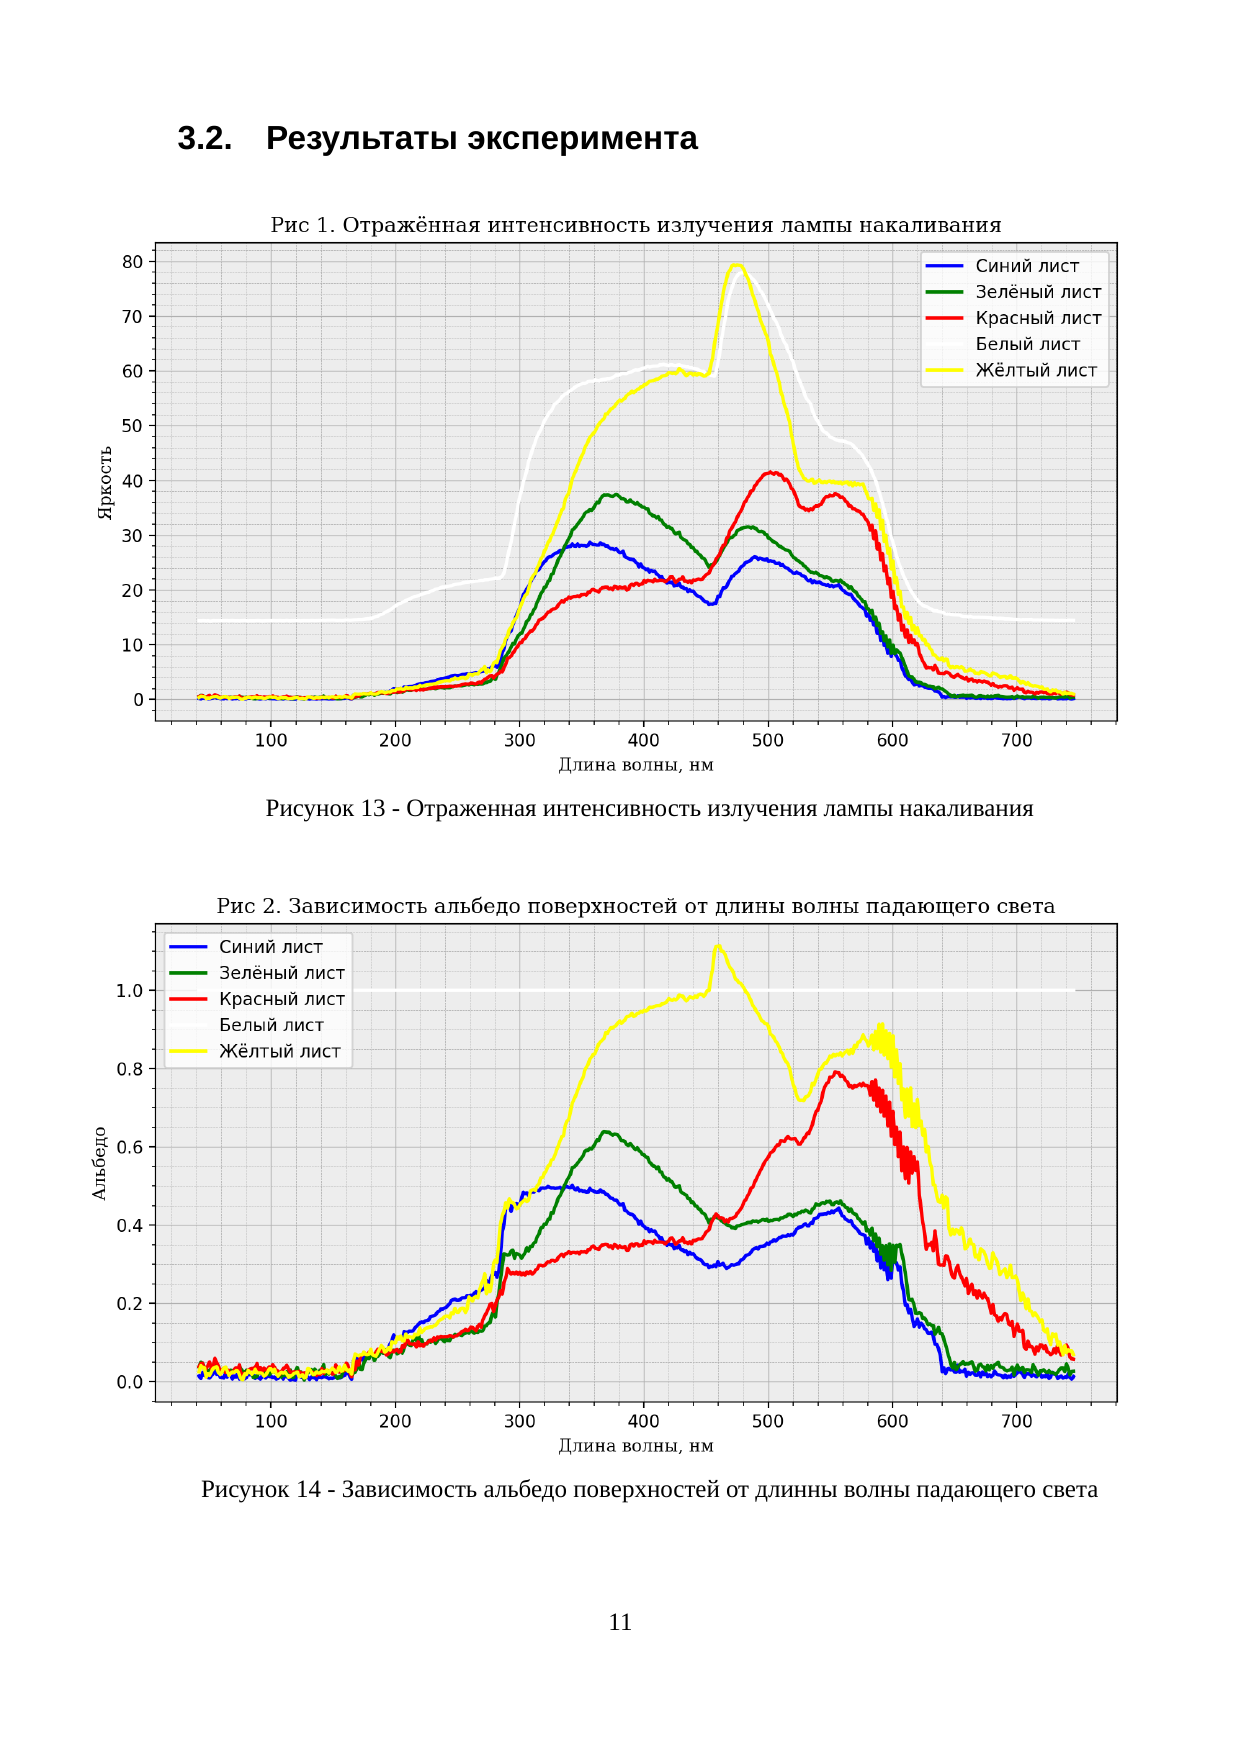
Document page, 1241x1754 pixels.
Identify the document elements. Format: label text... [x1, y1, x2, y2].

text Рисунок 14 - Зависимость альбедо поверхностей от длинны волны падающего света [177, 1470, 1122, 1503]
picture [0, 849, 1241, 1470]
subtitle Результаты эксперимента [177, 118, 1093, 157]
text Рисунок 13 - Отраженная интенсивность излучения лампы накаливания [177, 789, 1122, 822]
picture [0, 168, 1241, 789]
